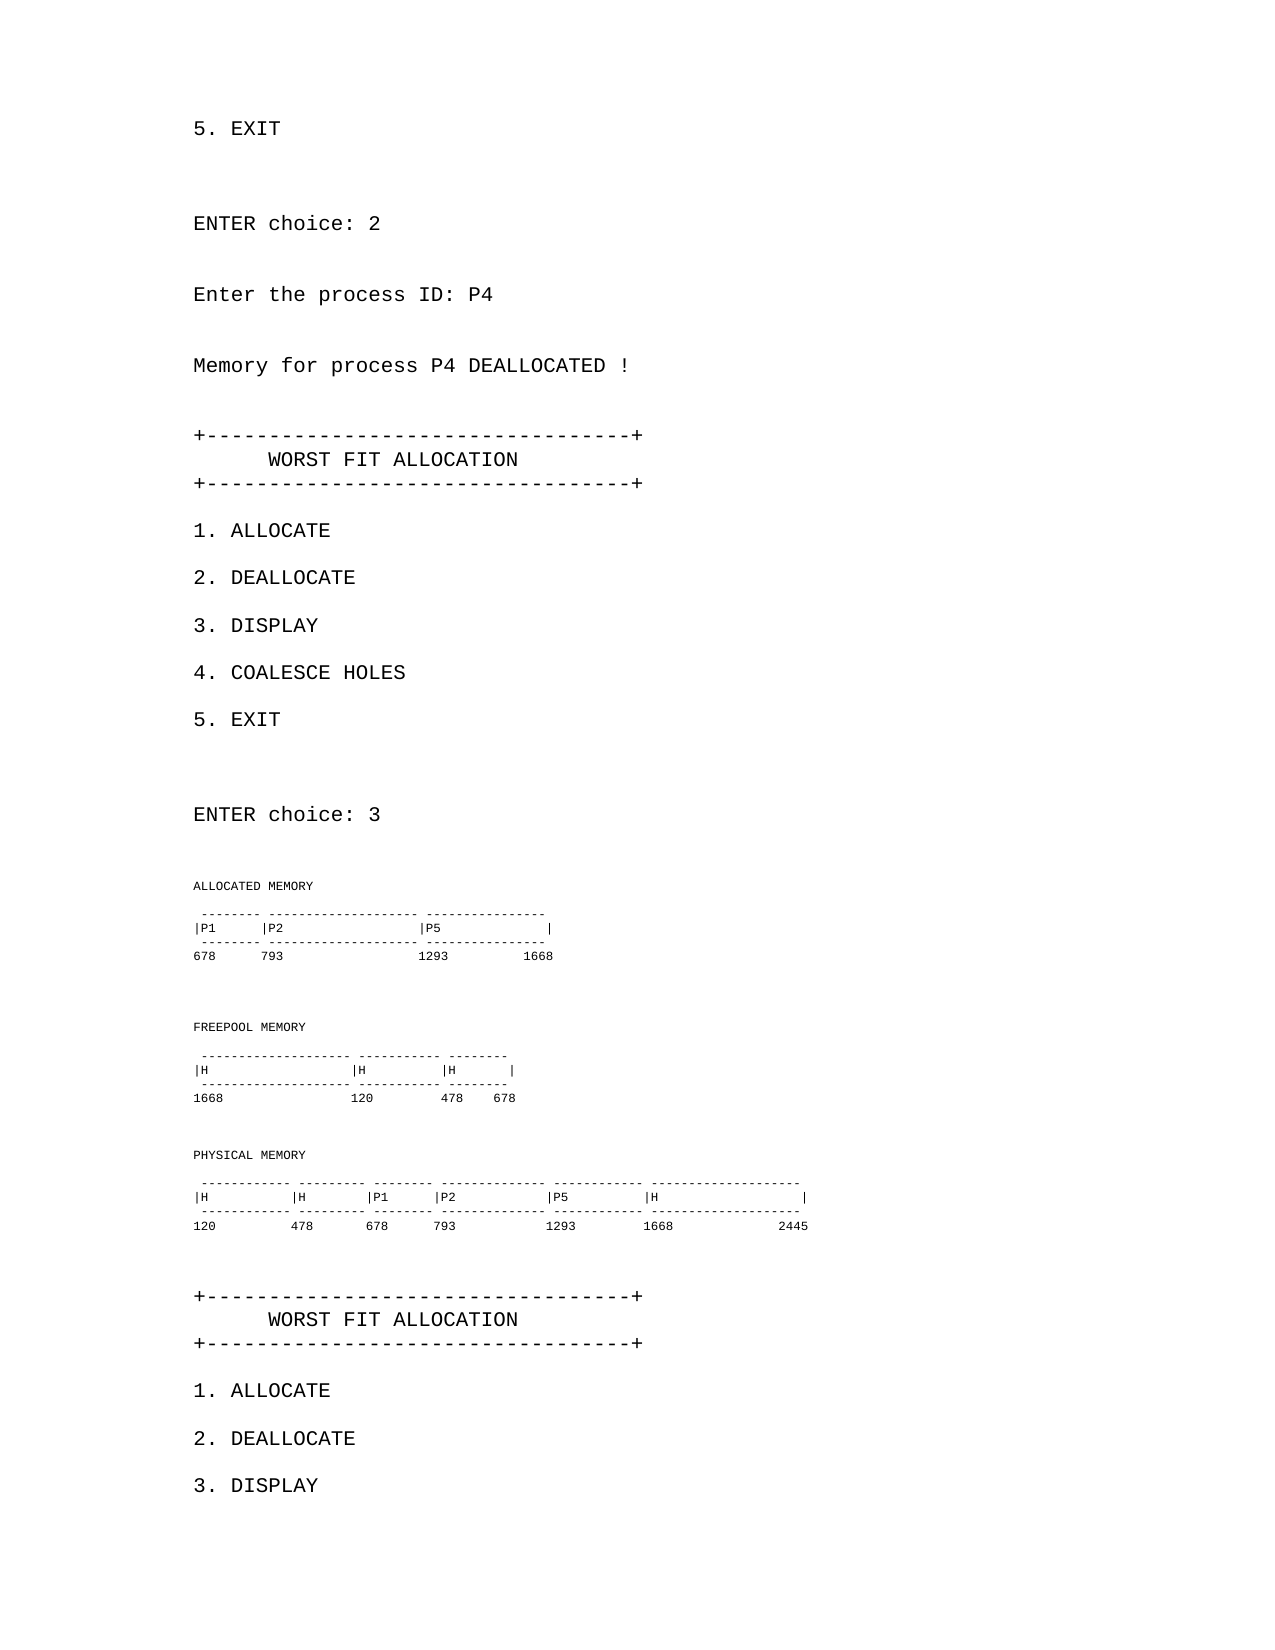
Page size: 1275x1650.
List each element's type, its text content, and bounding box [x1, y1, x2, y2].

text |H |H |P1 |P2 |P5 |H | [118, 1191, 1157, 1205]
text +----------------------------------+ [118, 473, 1157, 496]
text 4. COALESCE HOLES [118, 662, 1157, 686]
text |P1 |P2 |P5 | [118, 922, 1157, 936]
text +----------------------------------+ [118, 426, 1157, 449]
text ENTER choice: 2 [118, 213, 1157, 236]
text ------------ --------- -------- -------------- ------------ -------------------- [118, 1205, 1157, 1219]
text -------- -------------------- ---------------- [118, 908, 1157, 922]
text -------- -------------------- ---------------- [118, 936, 1157, 950]
text 3. DISPLAY [118, 1475, 1157, 1498]
text ------------ --------- -------- -------------- ------------ -------------------- [118, 1177, 1157, 1191]
text -------------------- ----------- -------- [118, 1049, 1157, 1064]
text 120 478 678 793 1293 1668 2445 [118, 1219, 1157, 1234]
text 1668 120 478 678 [118, 1092, 1157, 1106]
text ENTER choice: 3 [118, 804, 1157, 827]
text ALLOCATED MEMORY [118, 879, 1157, 894]
text FREEPOOL MEMORY [118, 1021, 1157, 1035]
text 2. DEALLOCATE [118, 1427, 1157, 1451]
text -------------------- ----------- -------- [118, 1078, 1157, 1092]
text 678 793 1293 1668 [118, 950, 1157, 964]
text WORST FIT ALLOCATION [118, 449, 1157, 473]
text 5. EXIT [118, 709, 1157, 733]
text |H |H |H | [118, 1064, 1157, 1078]
text Enter the process ID: P4 [118, 284, 1157, 307]
text 5. EXIT [118, 118, 1157, 142]
text 3. DISPLAY [118, 615, 1157, 638]
text 1. ALLOCATE [118, 1380, 1157, 1404]
text +----------------------------------+ [118, 1333, 1157, 1357]
text 2. DEALLOCATE [118, 567, 1157, 591]
text PHYSICAL MEMORY [118, 1149, 1157, 1163]
text WORST FIT ALLOCATION [118, 1309, 1157, 1333]
text Memory for process P4 DEALLOCATED ! [118, 354, 1157, 378]
text 1. ALLOCATE [118, 520, 1157, 544]
text +----------------------------------+ [118, 1286, 1157, 1309]
